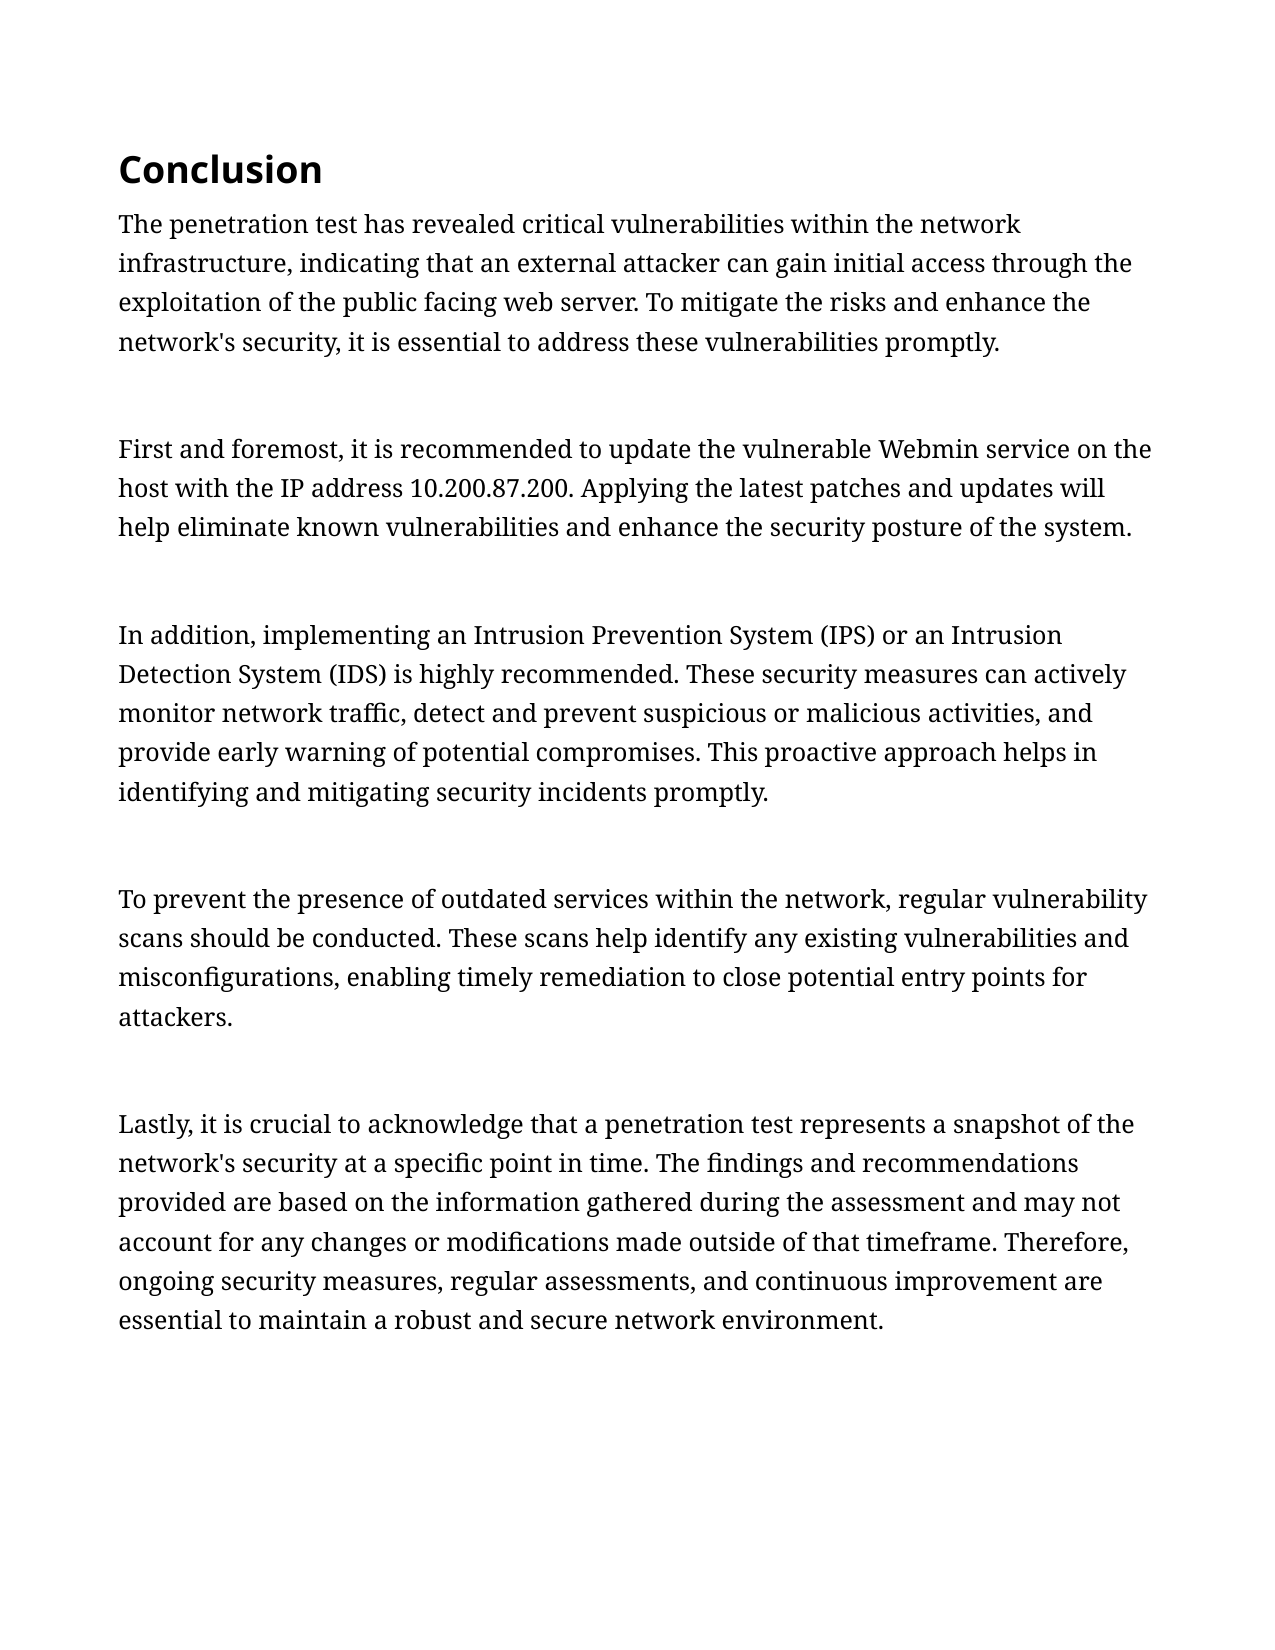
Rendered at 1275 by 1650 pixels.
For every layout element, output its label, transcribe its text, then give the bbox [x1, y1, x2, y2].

text Lastly, it is crucial to acknowledge that a penetration test represents a snapshot of the network's security at a specific point in time. The findings and recommendations provided are based on the information gathered during the assessment and may not account for any changes or modifications made outside of that timeframe. Therefore, ongoing security measures, regular assessments, and continuous improvement are essential to maintain a robust and secure network environment. [118, 1107, 1157, 1337]
text To prevent the presence of outdated services within the network, regular vulnerability scans should be conducted. These scans help identify any existing vulnerabilities and misconfigurations, enabling timely remediation to close potential entry points for attackers. [118, 882, 1157, 1033]
text In addition, implementing an Intrusion Prevention System (IPS) or an Intrusion Detection System (IDS) is highly recommended. These security measures can actively monitor network traffic, detect and prevent suspicious or malicious activities, and provide early warning of potential compromises. This proactive approach helps in identifying and mitigating security incidents promptly. [118, 617, 1157, 808]
text First and foremost, it is recommended to update the vulnerable Webmin service on the host with the IP address 10.200.87.200. Applying the latest patches and updates will help eliminate known vulnerabilities and enhance the security posture of the system. [118, 432, 1157, 544]
subtitle Conclusion [118, 143, 1157, 194]
text The penetration test has revealed critical vulnerabilities within the network infrastructure, indicating that an external attacker can gain initial access through the exploitation of the public facing web server. To mitigate the risks and enhance the network's security, it is essential to address these vulnerabilities promptly. [118, 207, 1157, 358]
